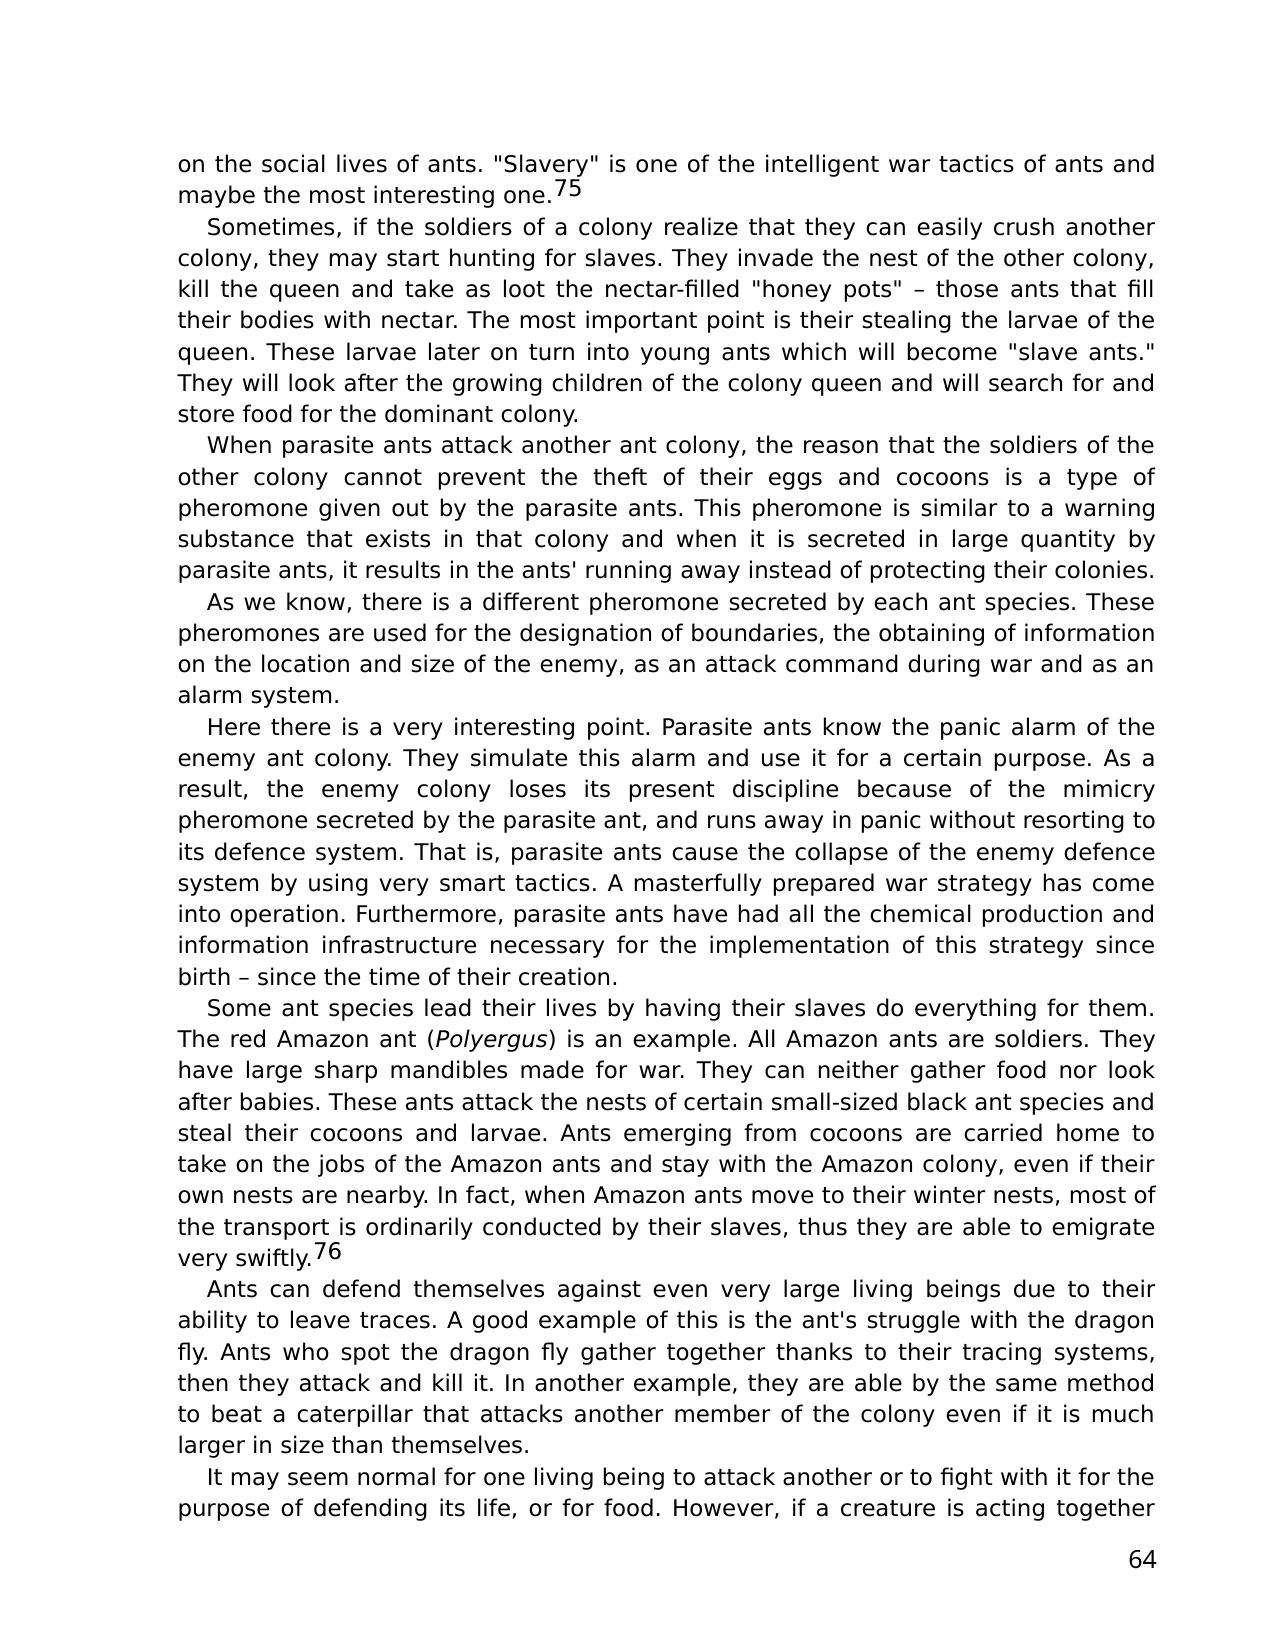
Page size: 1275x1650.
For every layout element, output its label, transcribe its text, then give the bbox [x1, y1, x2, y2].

text Some ant species lead their lives by having their slaves do everything for them. The red Amazon ant (Polyergus) is an example. All Amazon ants are soldiers. They have large sharp mandibles made for war. They can neither gather food nor look after babies. These ants attack the nests of certain small-sized black ant species and steal their cocoons and larvae. Ants emerging from cocoons are carried home to take on the jobs of the Amazon ants and stay with the Amazon colony, even if their own nests are nearby. In fact, when Amazon ants move to their winter nests, most of the transport is ordinarily conducted by their slaves, thus they are able to emigrate very swiftly.76 [177, 991, 1157, 1273]
text Sometimes, if the soldiers of a colony realize that they can easily crush another colony, they may start hunting for slaves. They invade the nest of the other colony, kill the queen and take as loot the nectar-filled "honey pots" – those ants that fill their bodies with nectar. The most important point is their stealing the larvae of the queen. These larvae later on turn into young ants which will become "slave ants." They will look after the growing children of the colony queen and will search for and store food for the dominant colony. [177, 210, 1157, 429]
text on the social lives of ants. "Slavery" is one of the intelligent war tactics of ants and maybe the most interesting one.75 [177, 148, 1157, 210]
text Ants can defend themselves against even very large living beings due to their ability to leave traces. A good example of this is the ant's struggle with the dragon fly. Ants who spot the dragon fly gather together thanks to their tracing systems, then they attack and kill it. In another example, they are able by the same method to beat a caterpillar that attacks another member of the colony even if it is much larger in size than themselves. [177, 1273, 1157, 1460]
text As we know, there is a different pheromone secreted by each ant species. These pheromones are used for the designation of boundaries, the obtaining of information on the location and size of the enemy, as an attack command during war and as an alarm system. [177, 585, 1157, 710]
text It may seem normal for one living being to attack another or to fight with it for the purpose of defending its life, or for food. However, if a creature is acting together [177, 1460, 1157, 1523]
text When parasite ants attack another ant colony, the reason that the soldiers of the other colony cannot prevent the theft of their eggs and cocoons is a type of pheromone given out by the parasite ants. This pheromone is similar to a warning substance that exists in that colony and when it is secreted in large quantity by parasite ants, it results in the ants' running away instead of protecting their colonies. [177, 429, 1157, 585]
text Here there is a very interesting point. Parasite ants know the panic alarm of the enemy ant colony. They simulate this alarm and use it for a certain purpose. As a result, the enemy colony loses its present discipline because of the mimicry pheromone secreted by the parasite ant, and runs away in panic without resorting to its defence system. That is, parasite ants cause the collapse of the enemy defence system by using very smart tactics. A masterfully prepared war strategy has come into operation. Furthermore, parasite ants have had all the chemical production and information infrastructure necessary for the implementation of this strategy since birth – since the time of their creation. [177, 710, 1157, 991]
